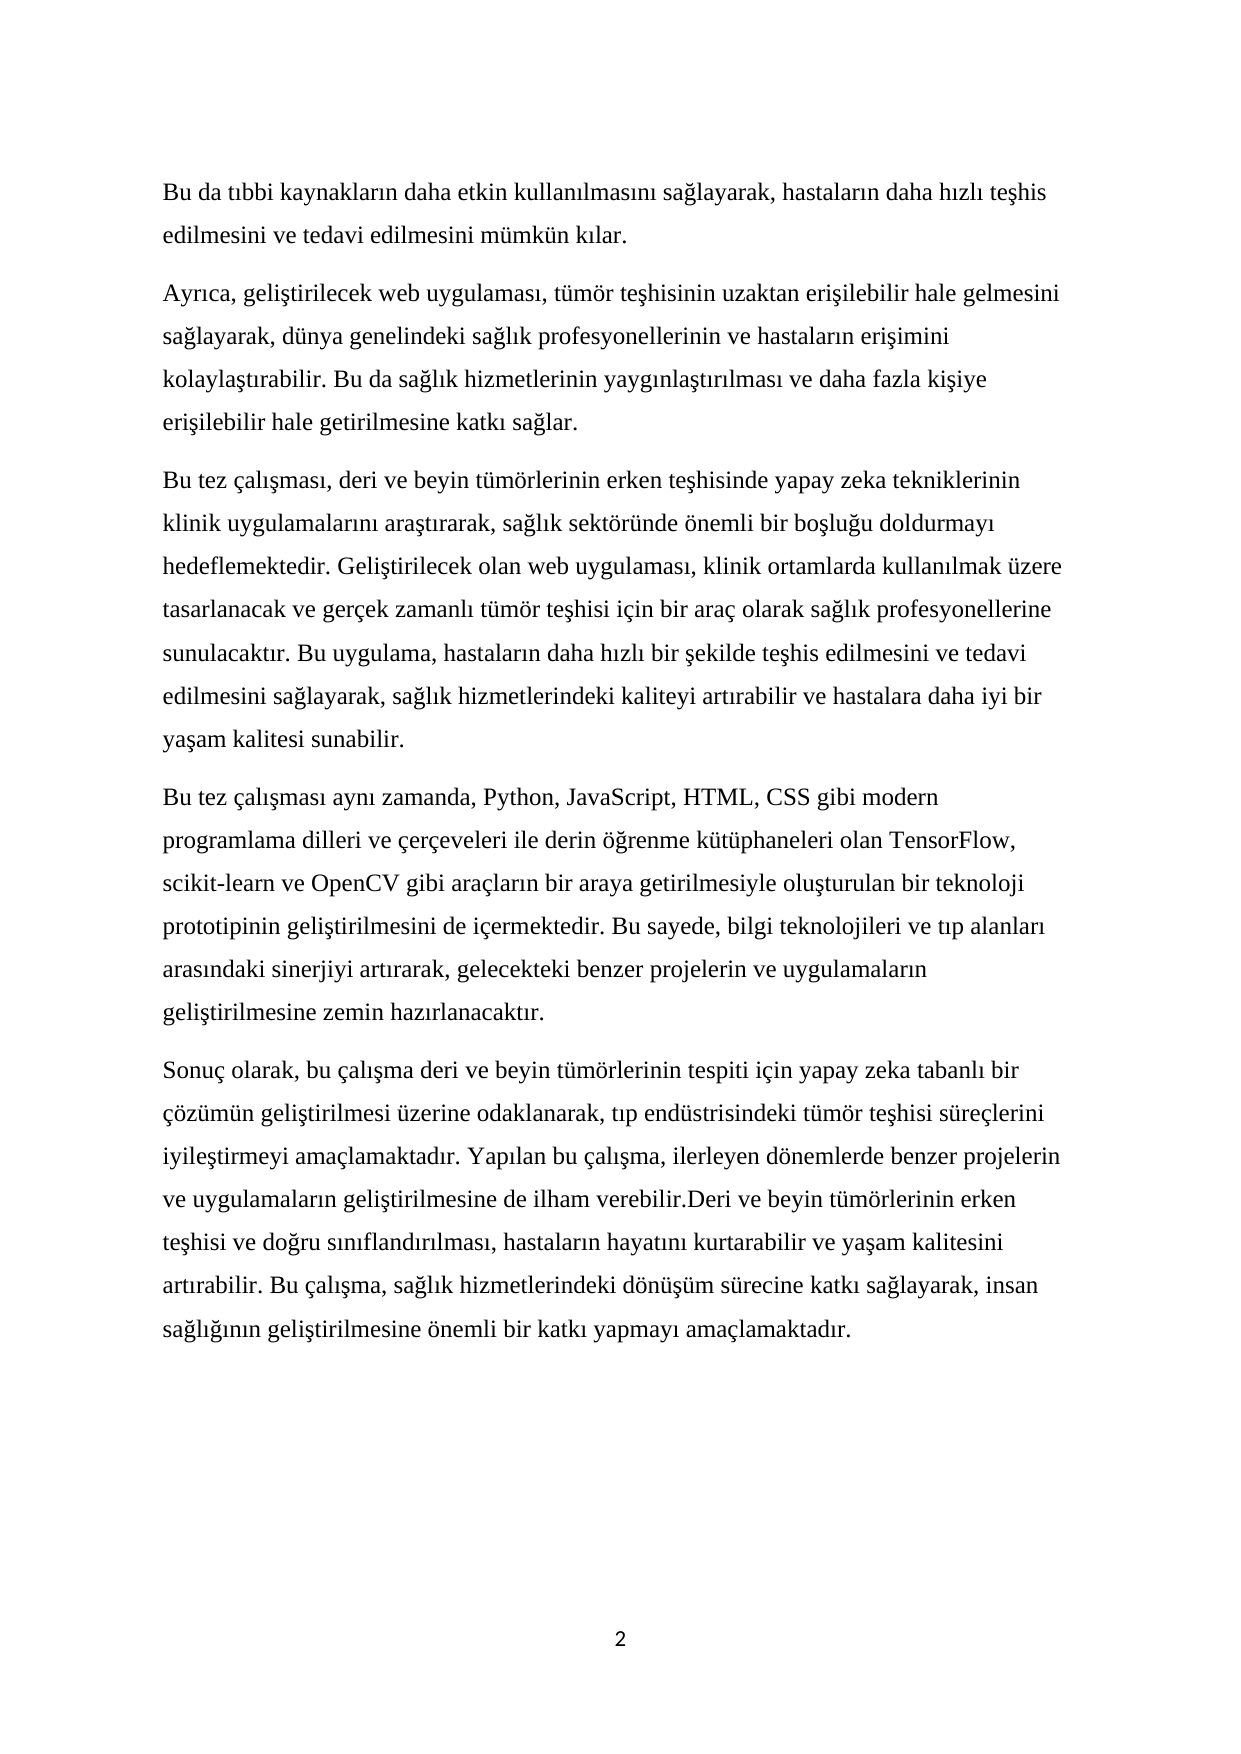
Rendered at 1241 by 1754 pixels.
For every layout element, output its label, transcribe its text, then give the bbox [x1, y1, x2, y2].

text Ayrıca, geliştirilecek web uygulaması, tümör teşhisinin uzaktan erişilebilir hale gelmesini sağlayarak, dünya genelindeki sağlık profesyonellerinin ve hastaların erişimini kolaylaştırabilir. Bu da sağlık hizmetlerinin yaygınlaştırılması ve daha fazla kişiye erişilebilir hale getirilmesine katkı sağlar. [162, 278, 1078, 436]
text Bu da tıbbi kaynakların daha etkin kullanılmasını sağlayarak, hastaların daha hızlı teşhis edilmesini ve tedavi edilmesini mümkün kılar. [162, 177, 1078, 249]
text Bu tez çalışması, deri ve beyin tümörlerinin erken teşhisinde yapay zeka tekniklerinin klinik uygulamalarını araştırarak, sağlık sektöründe önemli bir boşluğu doldurmayı hedeflemektedir. Geliştirilecek olan web uygulaması, klinik ortamlarda kullanılmak üzere tasarlanacak ve gerçek zamanlı tümör teşhisi için bir araç olarak sağlık profesyonellerine sunulacaktır. Bu uygulama, hastaların daha hızlı bir şekilde teşhis edilmesini ve tedavi edilmesini sağlayarak, sağlık hizmetlerindeki kaliteyi artırabilir ve hastalara daha iyi bir yaşam kalitesi sunabilir. [162, 465, 1078, 753]
text Bu tez çalışması aynı zamanda, Python, JavaScript, HTML, CSS gibi modern programlama dilleri ve çerçeveleri ile derin öğrenme kütüphaneleri olan TensorFlow, scikit-learn ve OpenCV gibi araçların bir araya getirilmesiyle oluşturulan bir teknoloji prototipinin geliştirilmesini de içermektedir. Bu sayede, bilgi teknolojileri ve tıp alanları arasındaki sinerjiyi artırarak, gelecekteki benzer projelerin ve uygulamaların geliştirilmesine zemin hazırlanacaktır. [162, 782, 1078, 1026]
text Sonuç olarak, bu çalışma deri ve beyin tümörlerinin tespiti için yapay zeka tabanlı bir çözümün geliştirilmesi üzerine odaklanarak, tıp endüstrisindeki tümör teşhisi süreçlerini iyileştirmeyi amaçlamaktadır. Yapılan bu çalışma, ilerleyen dönemlerde benzer projelerin ve uygulamaların geliştirilmesine de ilham verebilir.Deri ve beyin tümörlerinin erken teşhisi ve doğru sınıflandırılması, hastaların hayatını kurtarabilir ve yaşam kalitesini artırabilir. Bu çalışma, sağlık hizmetlerindeki dönüşüm sürecine katkı sağlayarak, insan sağlığının geliştirilmesine önemli bir katkı yapmayı amaçlamaktadır. [162, 1055, 1078, 1342]
